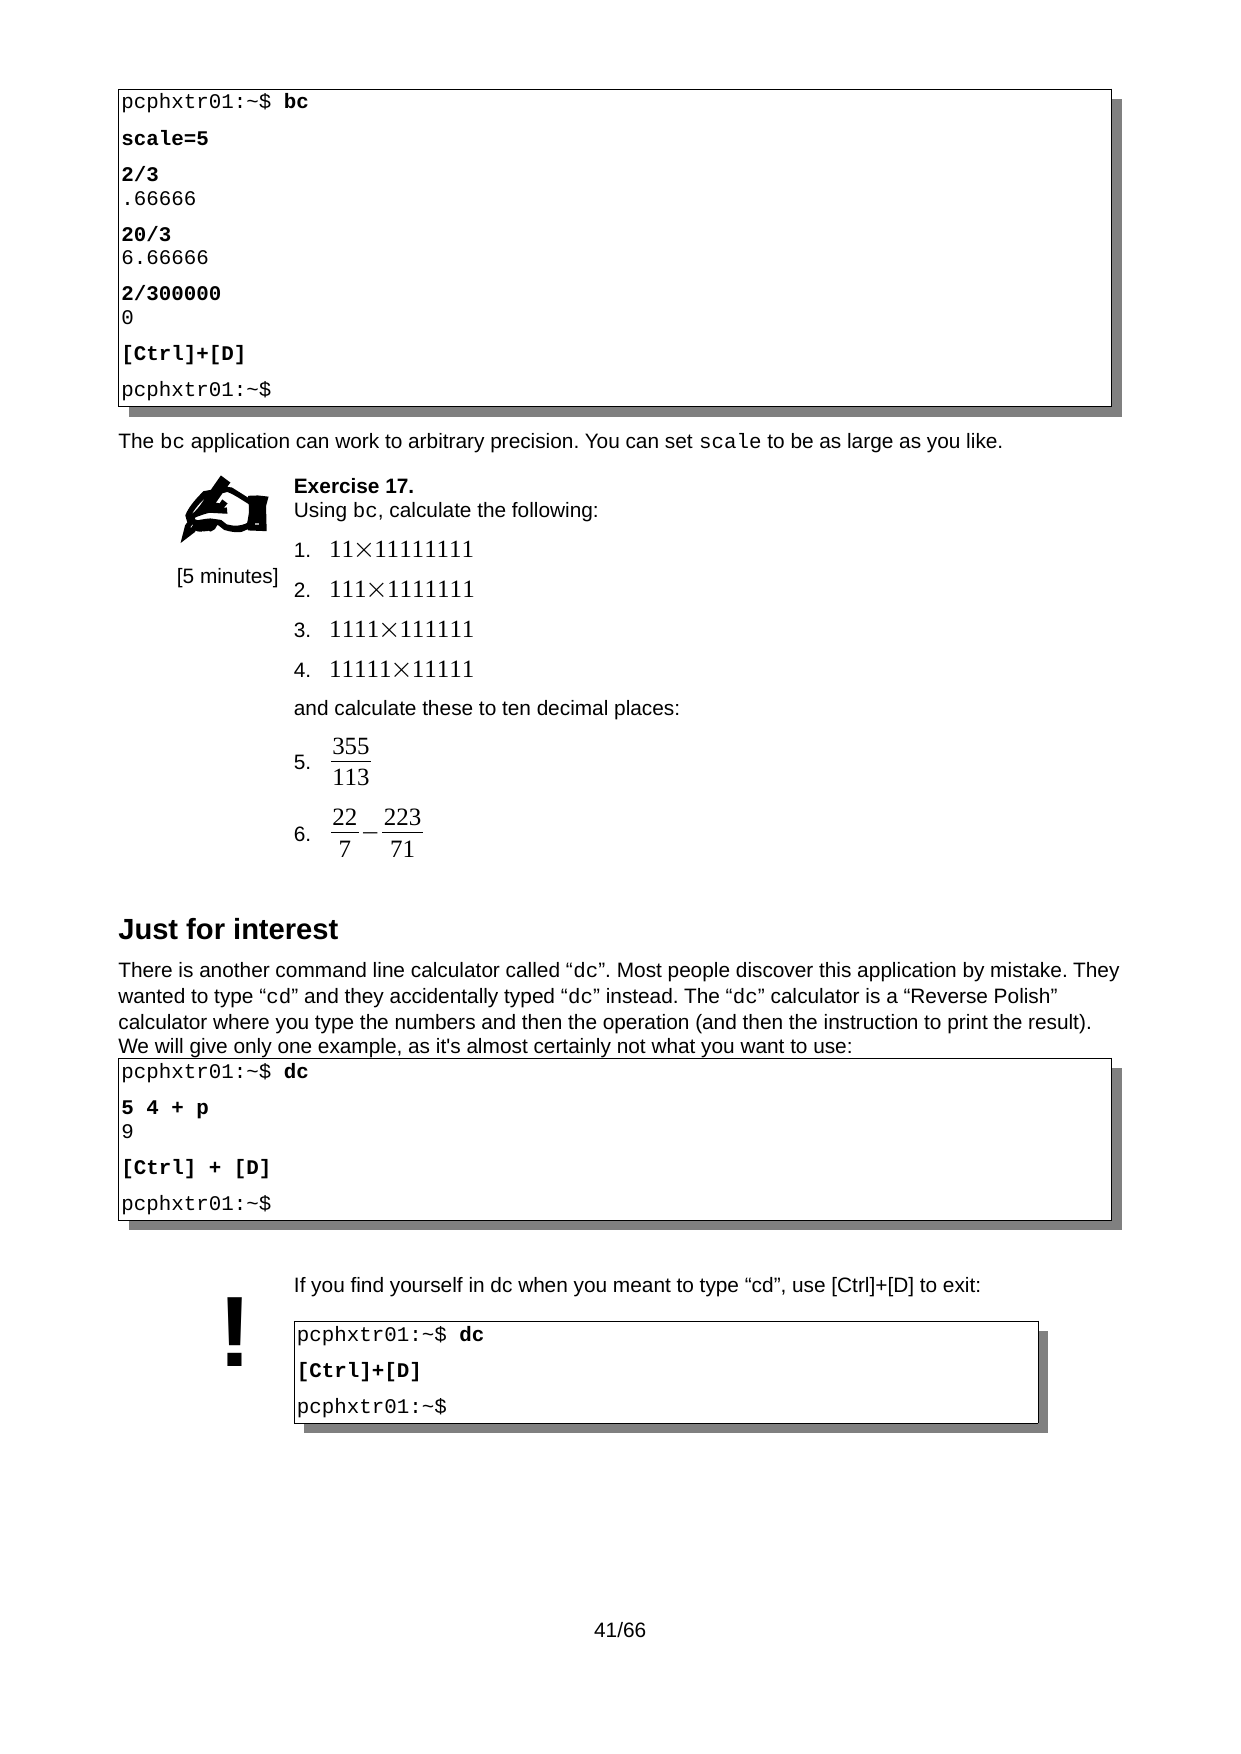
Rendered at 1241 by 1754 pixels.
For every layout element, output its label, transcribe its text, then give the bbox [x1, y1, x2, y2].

text pcphxtr01:~$ dc [119, 1059, 1111, 1084]
table_header If you find yourself in dc when you meant to type “cd”, use [Ctrl]+[D] to exit: pcphxtr01:~$ dc [Ctrl]+[D] pcphxtr01:~$ [295, 1322, 1038, 1423]
text 20/3 6.66666 [119, 221, 1111, 271]
subtitle Just for interest [118, 912, 1122, 946]
text The bc application can work to arbitrary precision. You can set scale to be as large as you like. [118, 429, 1122, 455]
table_header If you find yourself in dc when you meant to type “cd”, use [Ctrl]+[D] to exit: pcphxtr01:~$ dc [Ctrl]+[D] pcphxtr01:~$ [294, 1424, 1048, 1446]
text pcphxtr01:~$ bc [119, 90, 1111, 115]
text 2/300000 0 [119, 280, 1111, 331]
text [Ctrl]+[D] [119, 340, 1111, 367]
table_header ! [177, 1273, 294, 1446]
table_header  [5 minutes] [177, 474, 294, 875]
text There is another command line calculator called “dc”. Most people discover this application by mistake. They wanted to type “cd” and they accidentally typed “dc” instead. The “dc” calculator is a “Reverse Polish” calculator where you type the numbers and then the operation (and then the instruction to print the result). We will give only one example, as it's almost certainly not what you want to use: [118, 958, 1122, 1058]
text 5 4 + p 9 [119, 1094, 1111, 1144]
text scale=5 [119, 125, 1111, 151]
table_header If you find yourself in dc when you meant to type “cd”, use [Ctrl]+[D] to exit: pcphxtr01:~$ dc [Ctrl]+[D] pcphxtr01:~$ [294, 1273, 1048, 1331]
table_header Using bc, calculate the following: 1. 2. 3. 4. and calculate these to ten decimal places: 5. 6. [294, 474, 1048, 875]
text pcphxtr01:~$ [119, 376, 1111, 406]
text [Ctrl] + [D] [119, 1154, 1111, 1180]
text 2/3 .66666 [119, 161, 1111, 211]
text pcphxtr01:~$ [119, 1190, 1111, 1219]
